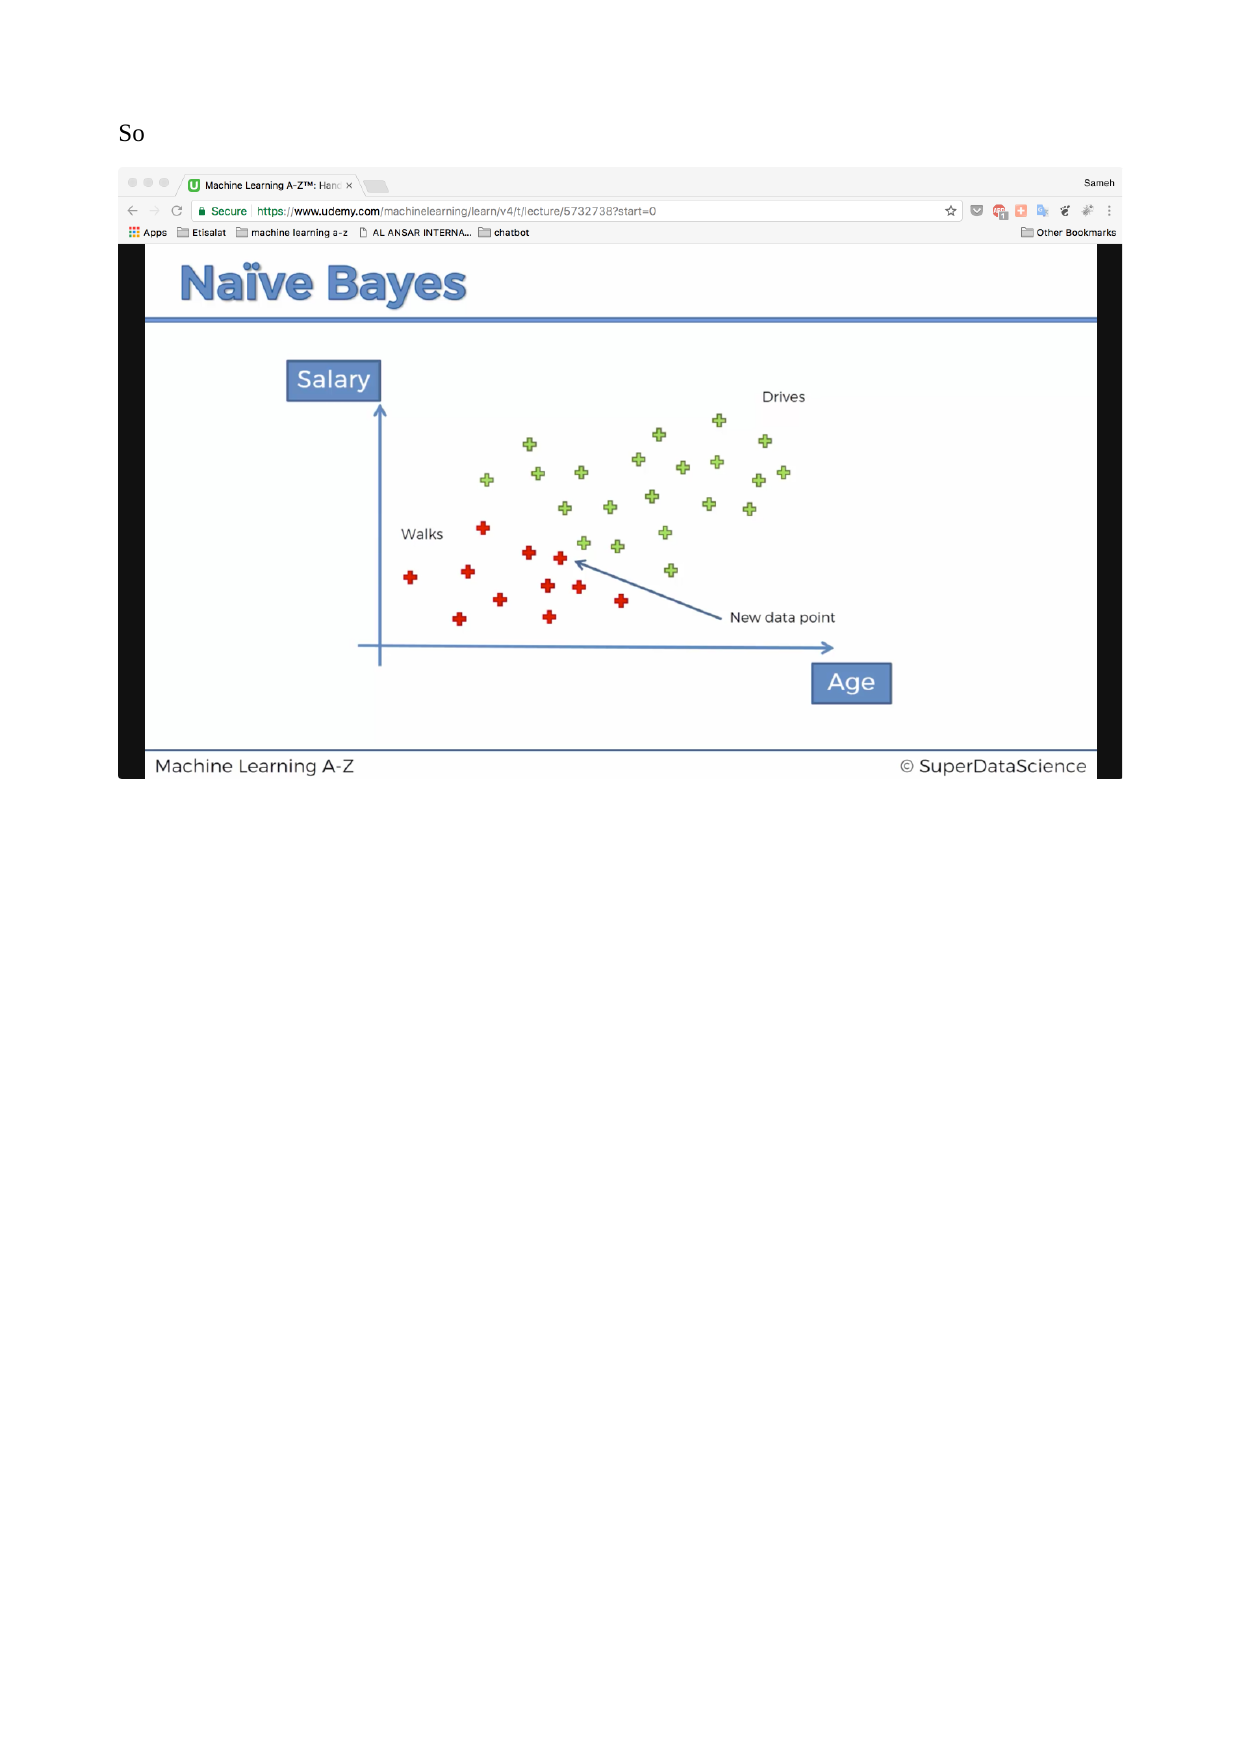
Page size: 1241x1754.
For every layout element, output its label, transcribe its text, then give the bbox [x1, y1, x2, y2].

text So [118, 118, 1122, 147]
picture [118, 167, 1123, 779]
